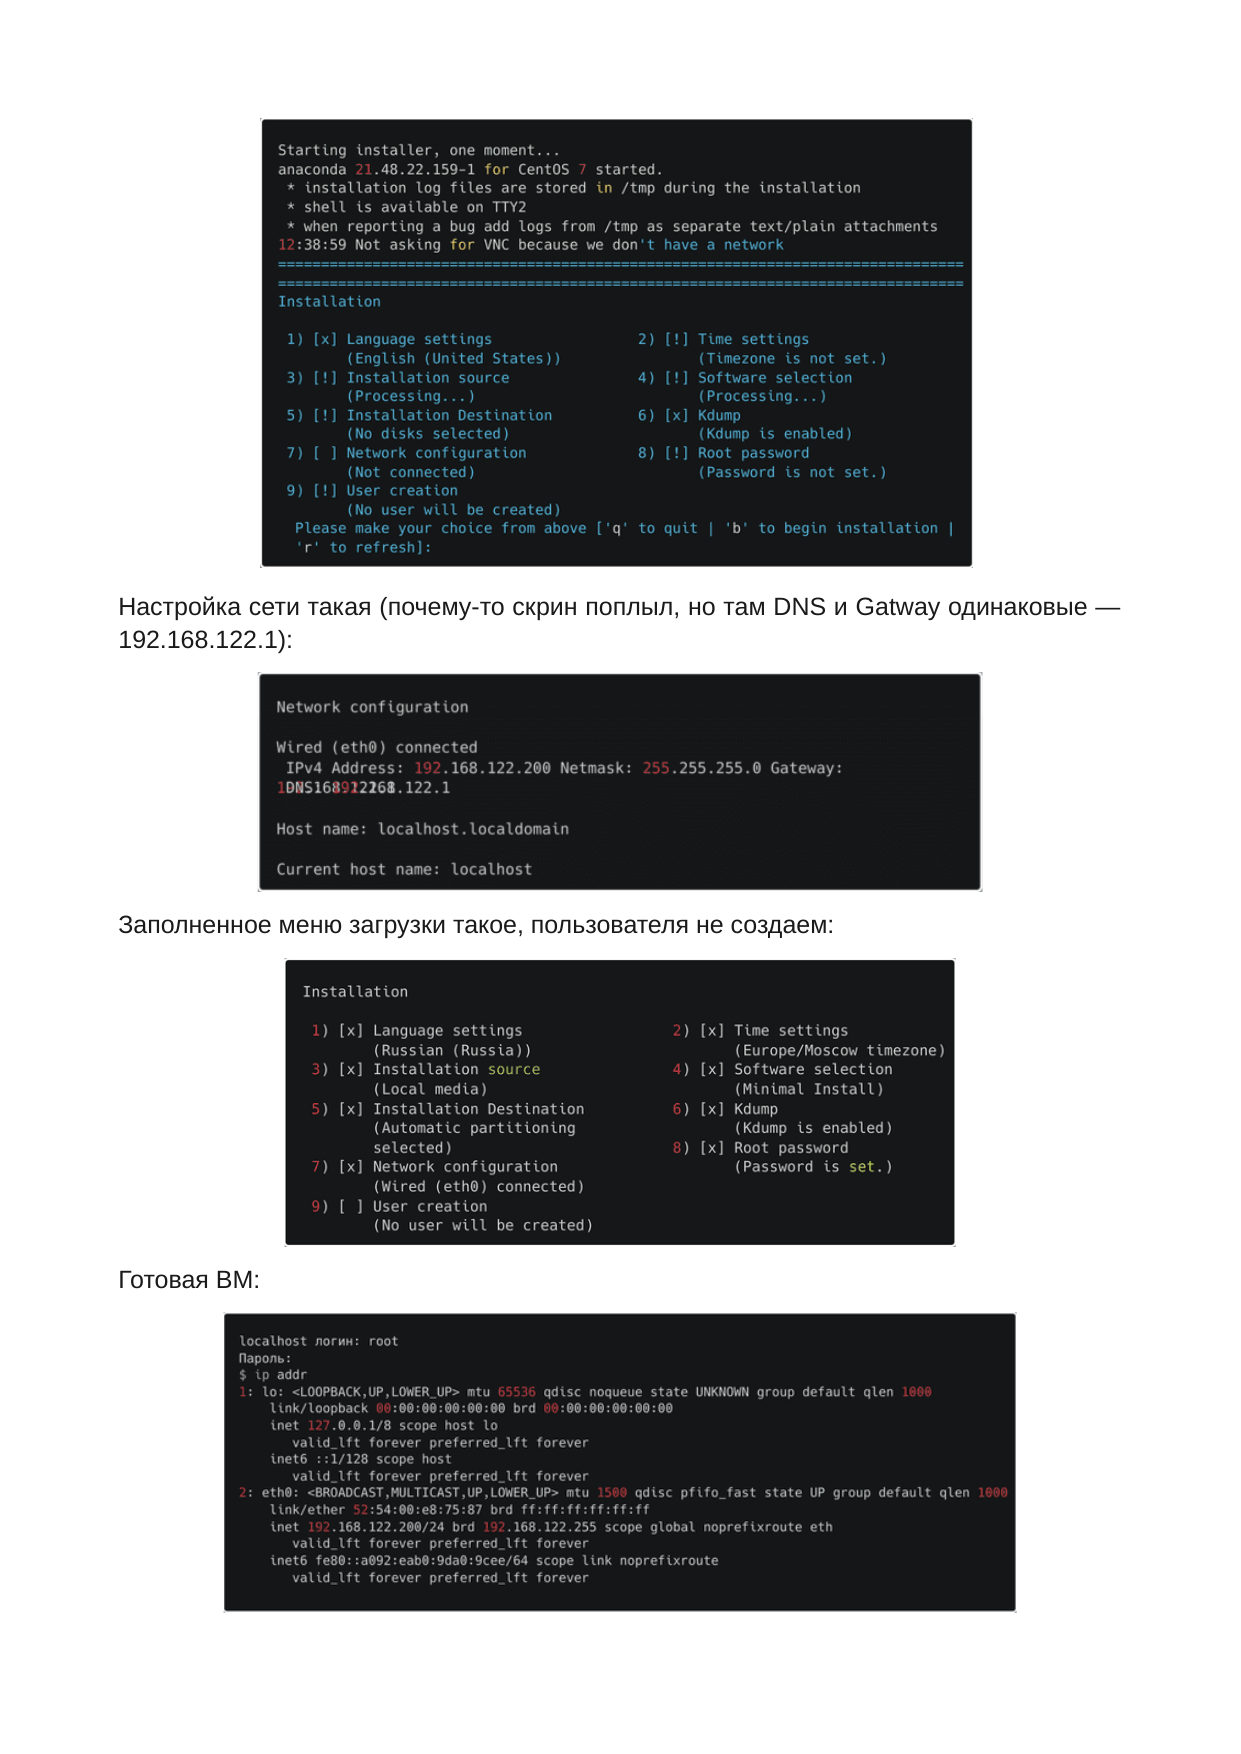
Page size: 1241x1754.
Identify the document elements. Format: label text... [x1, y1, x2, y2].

picture [223, 1312, 1017, 1613]
text Настройка сети такая (почему-то скрин поплыл, но там DNS и Gatway одинаковые — 192.168.122.1): [118, 592, 1122, 654]
text Заполненное меню загрузки такое, пользователя не создаем: [118, 911, 1122, 939]
picture [260, 118, 973, 568]
picture [257, 672, 983, 892]
picture [284, 958, 956, 1247]
text Готовая ВМ: [118, 1265, 1122, 1294]
